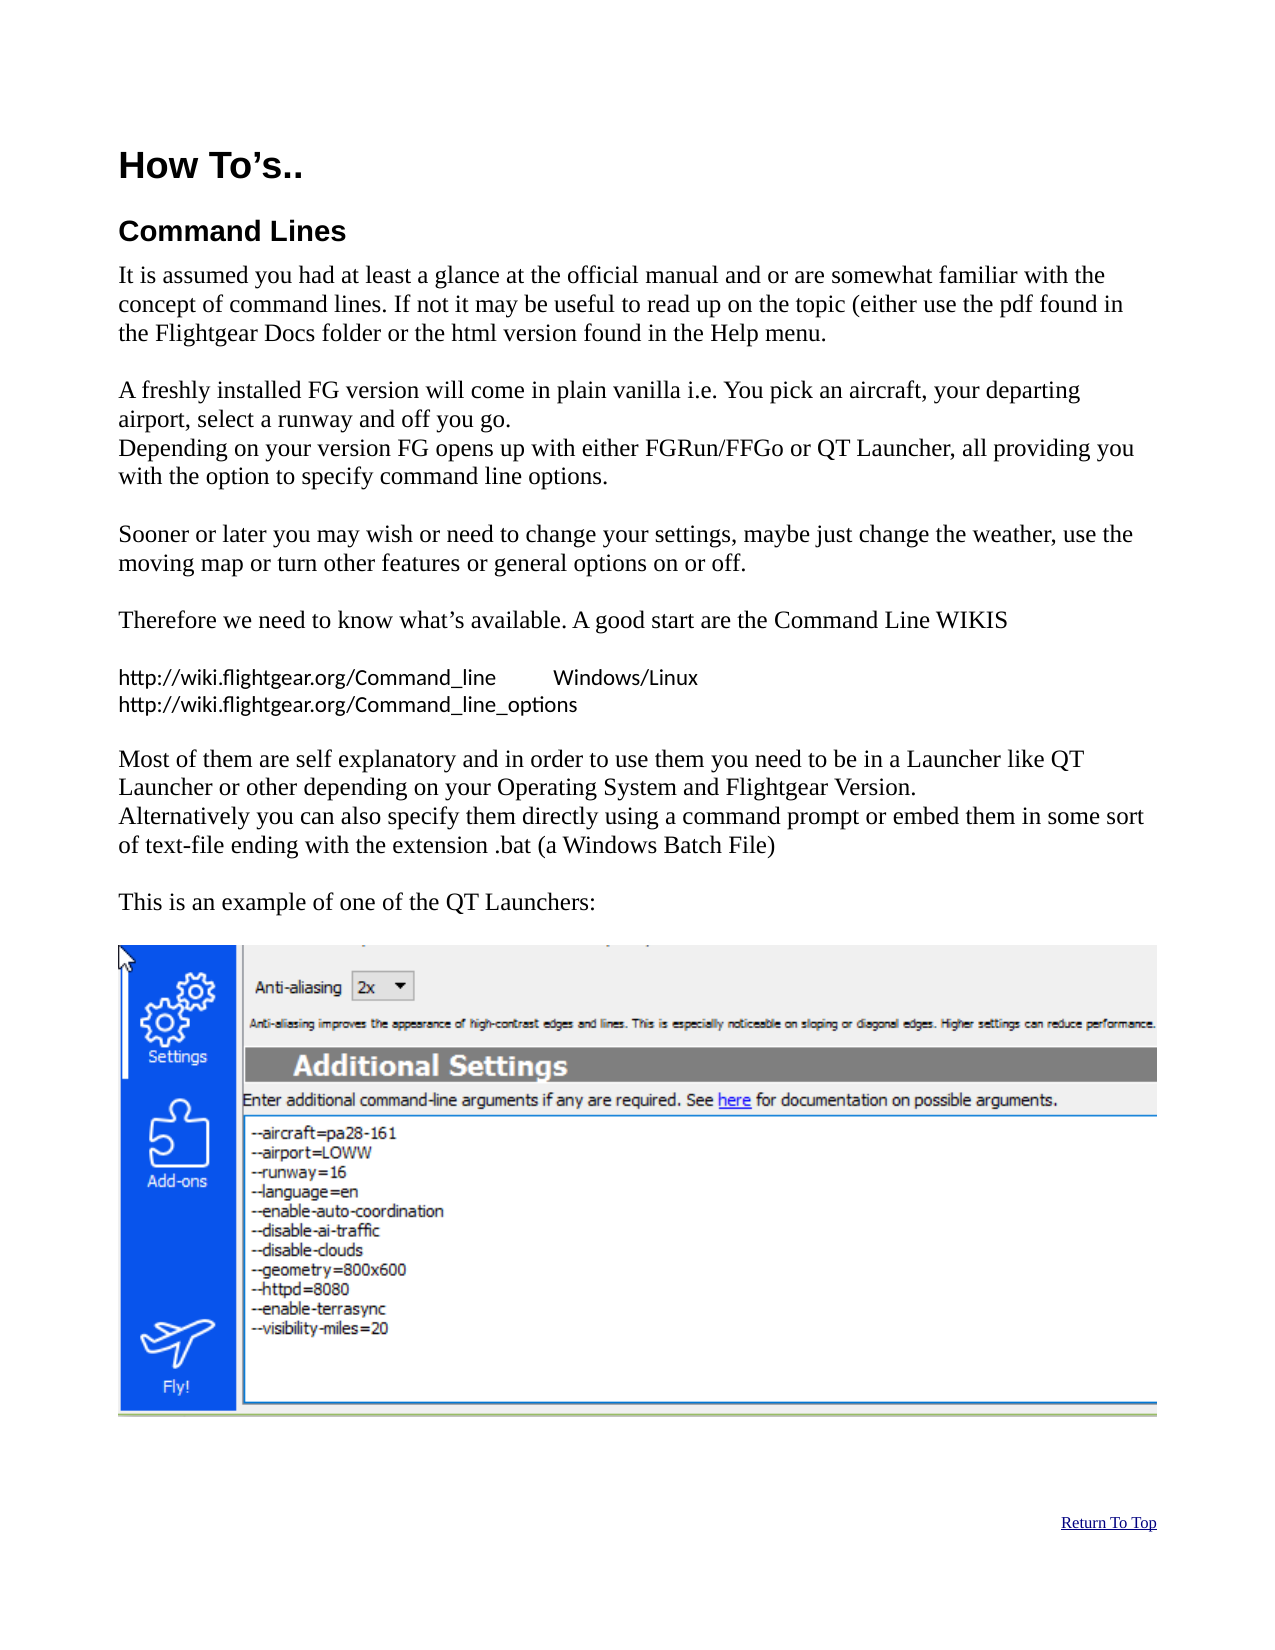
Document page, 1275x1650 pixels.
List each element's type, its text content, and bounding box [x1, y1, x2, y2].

text It is assumed you had at least a glance at the official manual and or are somewhat familiar with the concept of command lines. If not it may be useful to read up on the topic (either use the pdf found in the Flightgear Docs folder or the html version found in the Help menu. [118, 260, 1157, 346]
subtitle How To’s.. [118, 143, 1157, 187]
picture [118, 945, 1157, 1417]
text Most of them are self explanatory and in order to use them you need to be in a Launcher like QT Launcher or other depending on your Operating System and Flightgear Version. [118, 744, 1157, 801]
text Alternatively you can also specify them directly using a command prompt or embed them in some sort of text-file ending with the extension .bat (a Windows Batch File) [118, 801, 1157, 859]
text http://wiki.flightgear.org/Command_line_options [118, 691, 1157, 719]
subtitle Command Lines [118, 214, 1157, 248]
text A freshly installed FG version will come in plain vanilla i.e. You pick an aircraft, your departing airport, select a runway and off you go. Depending on your version FG opens up with either FGRun/FFGo or QT Launcher, all providing you with the option to specify command line options. [118, 375, 1157, 490]
text Therefore we need to know what’s available. A good start are the Command Line WIKIS [118, 605, 1157, 663]
text http://wiki.flightgear.org/Command_line Windows/Linux [118, 663, 1157, 691]
text This is an example of one of the QT Launchers: [118, 887, 1157, 916]
text Sooner or later you may wish or need to change your settings, maybe just change the weather, use the moving map or turn other features or general options on or off. [118, 519, 1157, 576]
